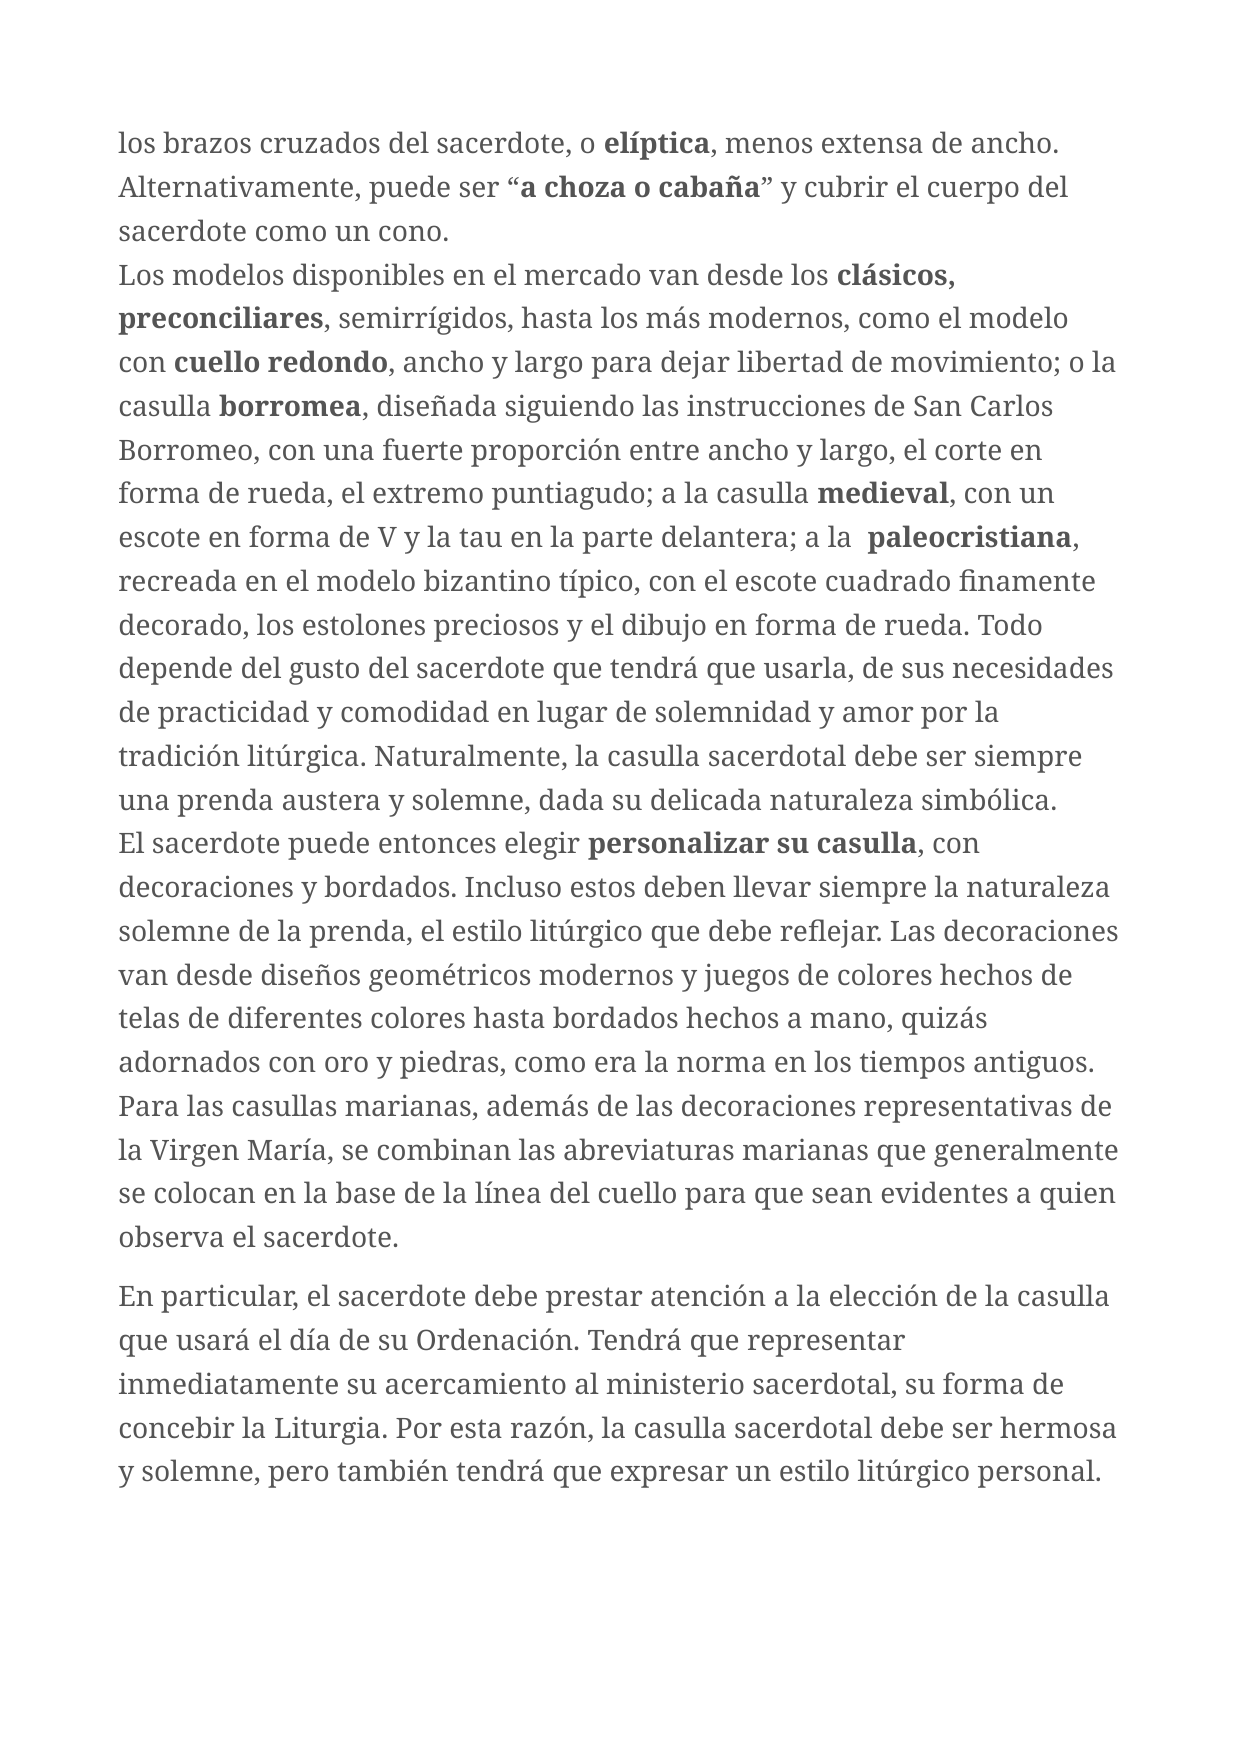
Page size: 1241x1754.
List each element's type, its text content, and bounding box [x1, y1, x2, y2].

text En particular, el sacerdote debe prestar atención a la elección de la casulla que usará el día de su Ordenación. Tendrá que representar inmediatamente su acercamiento al ministerio sacerdotal, su forma de concebir la Liturgia. Por esta razón, la casulla sacerdotal debe ser hermosa y solemne, pero también tendrá que expresar un estilo litúrgico personal. [118, 1271, 1122, 1490]
text los brazos cruzados del sacerdote, o elíptica, menos extensa de ancho. Alternativamente, puede ser “a choza o cabaña” y cubrir el cuerpo del sacerdote como un cono. Los modelos disponibles en el mercado van desde los clásicos, preconciliares, semirrígidos, hasta los más modernos, como el modelo con cuello redondo, ancho y largo para dejar libertad de movimiento; o la casulla borromea, diseñada siguiendo las instrucciones de San Carlos Borromeo, con una fuerte proporción entre ancho y largo, el corte en forma de rueda, el extremo puntiagudo; a la casulla medieval, con un escote en forma de V y la tau en la parte delantera; a la paleocristiana, recreada en el modelo bizantino típico, con el escote cuadrado finamente decorado, los estolones preciosos y el dibujo en forma de rueda. Todo depende del gusto del sacerdote que tendrá que usarla, de sus necesidades de practicidad y comodidad en lugar de solemnidad y amor por la tradición litúrgica. Naturalmente, la casulla sacerdotal debe ser siempre una prenda austera y solemne, dada su delicada naturaleza simbólica. El sacerdote puede entonces elegir personalizar su casulla, con decoraciones y bordados. Incluso estos deben llevar siempre la naturaleza solemne de la prenda, el estilo litúrgico que debe reflejar. Las decoraciones van desde diseños geométricos modernos y juegos de colores hechos de telas de diferentes colores hasta bordados hechos a mano, quizás adornados con oro y piedras, como era la norma en los tiempos antiguos. Para las casullas marianas, además de las decoraciones representativas de la Virgen María, se combinan las abreviaturas marianas que generalmente se colocan en la base de la línea del cuello para que sean evidentes a quien observa el sacerdote. [118, 118, 1122, 1256]
